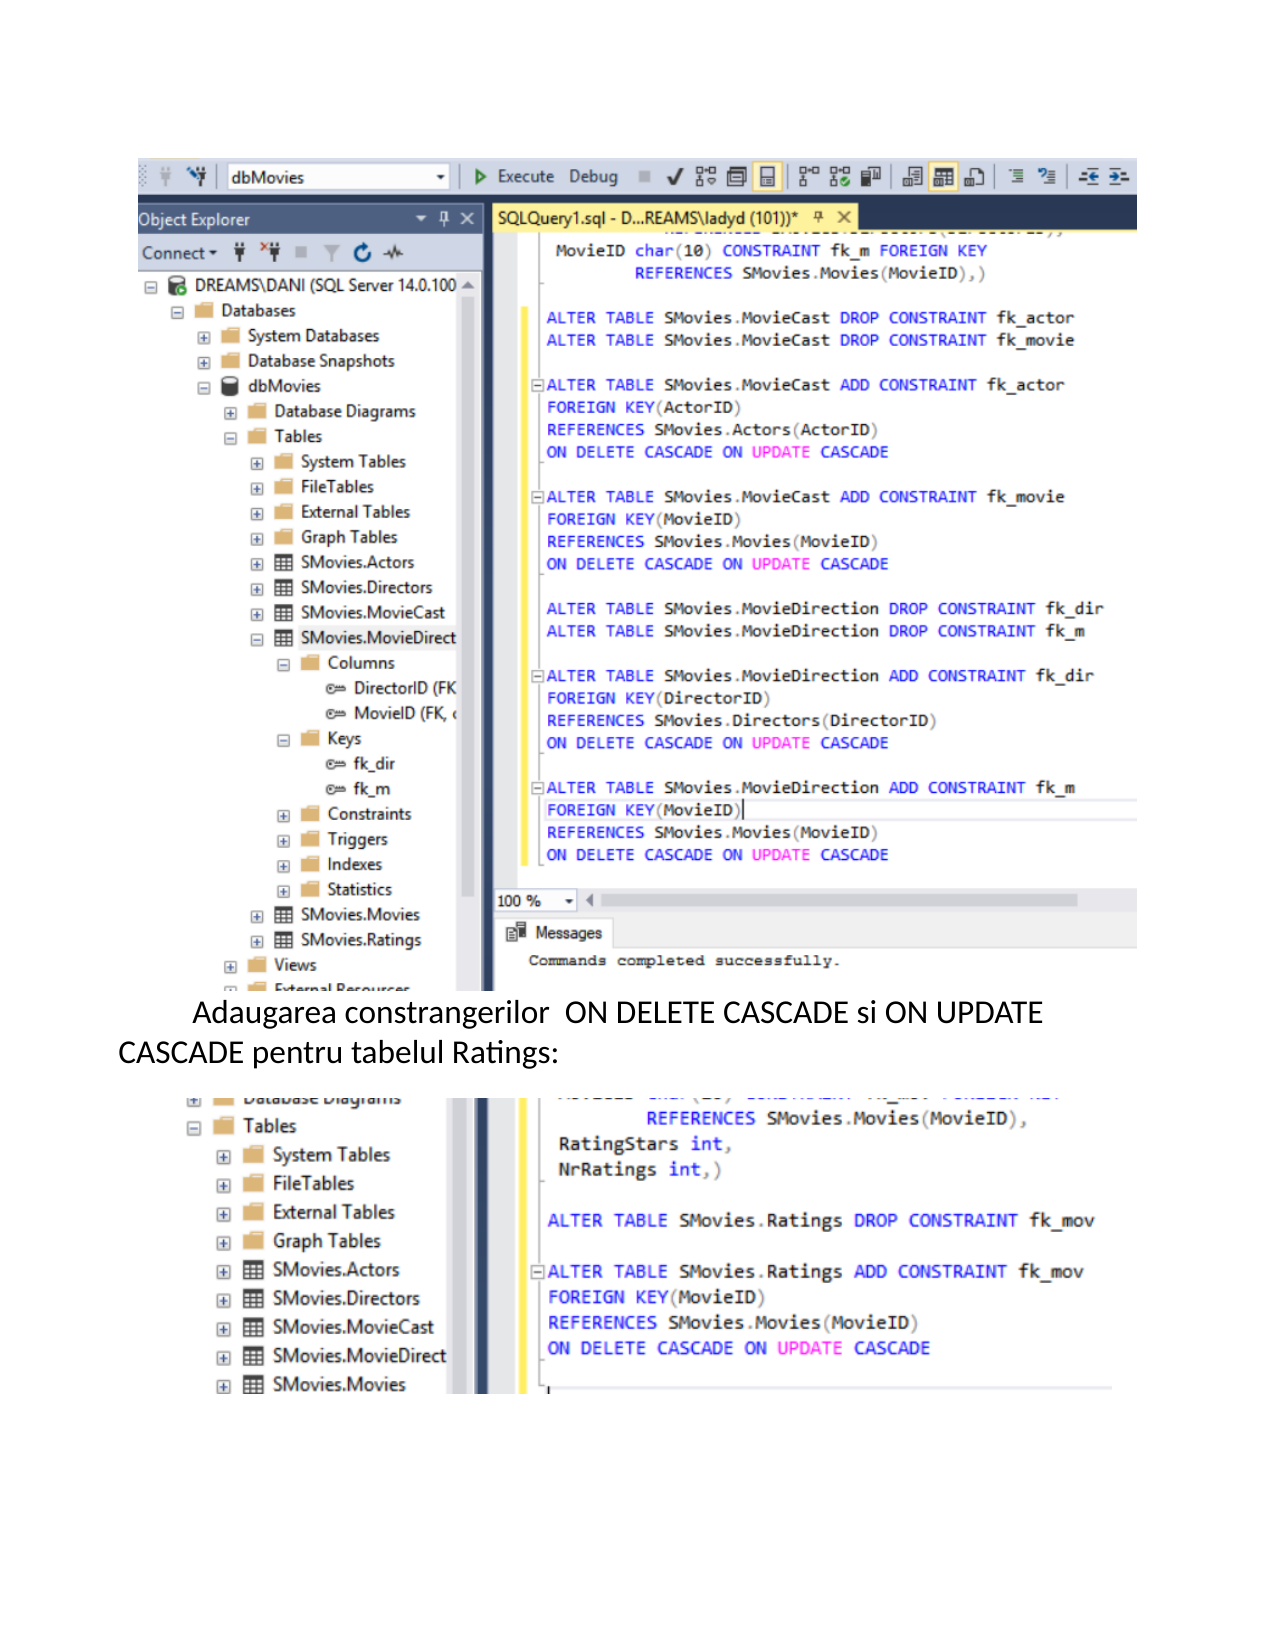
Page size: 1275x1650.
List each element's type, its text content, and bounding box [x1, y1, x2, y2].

picture [138, 158, 1137, 991]
picture [163, 1098, 1112, 1394]
text Adaugarea constrangerilor ON DELETE CASCADE si ON UPDATE CASCADE pentru tabelul Ratings: [118, 159, 1157, 1072]
